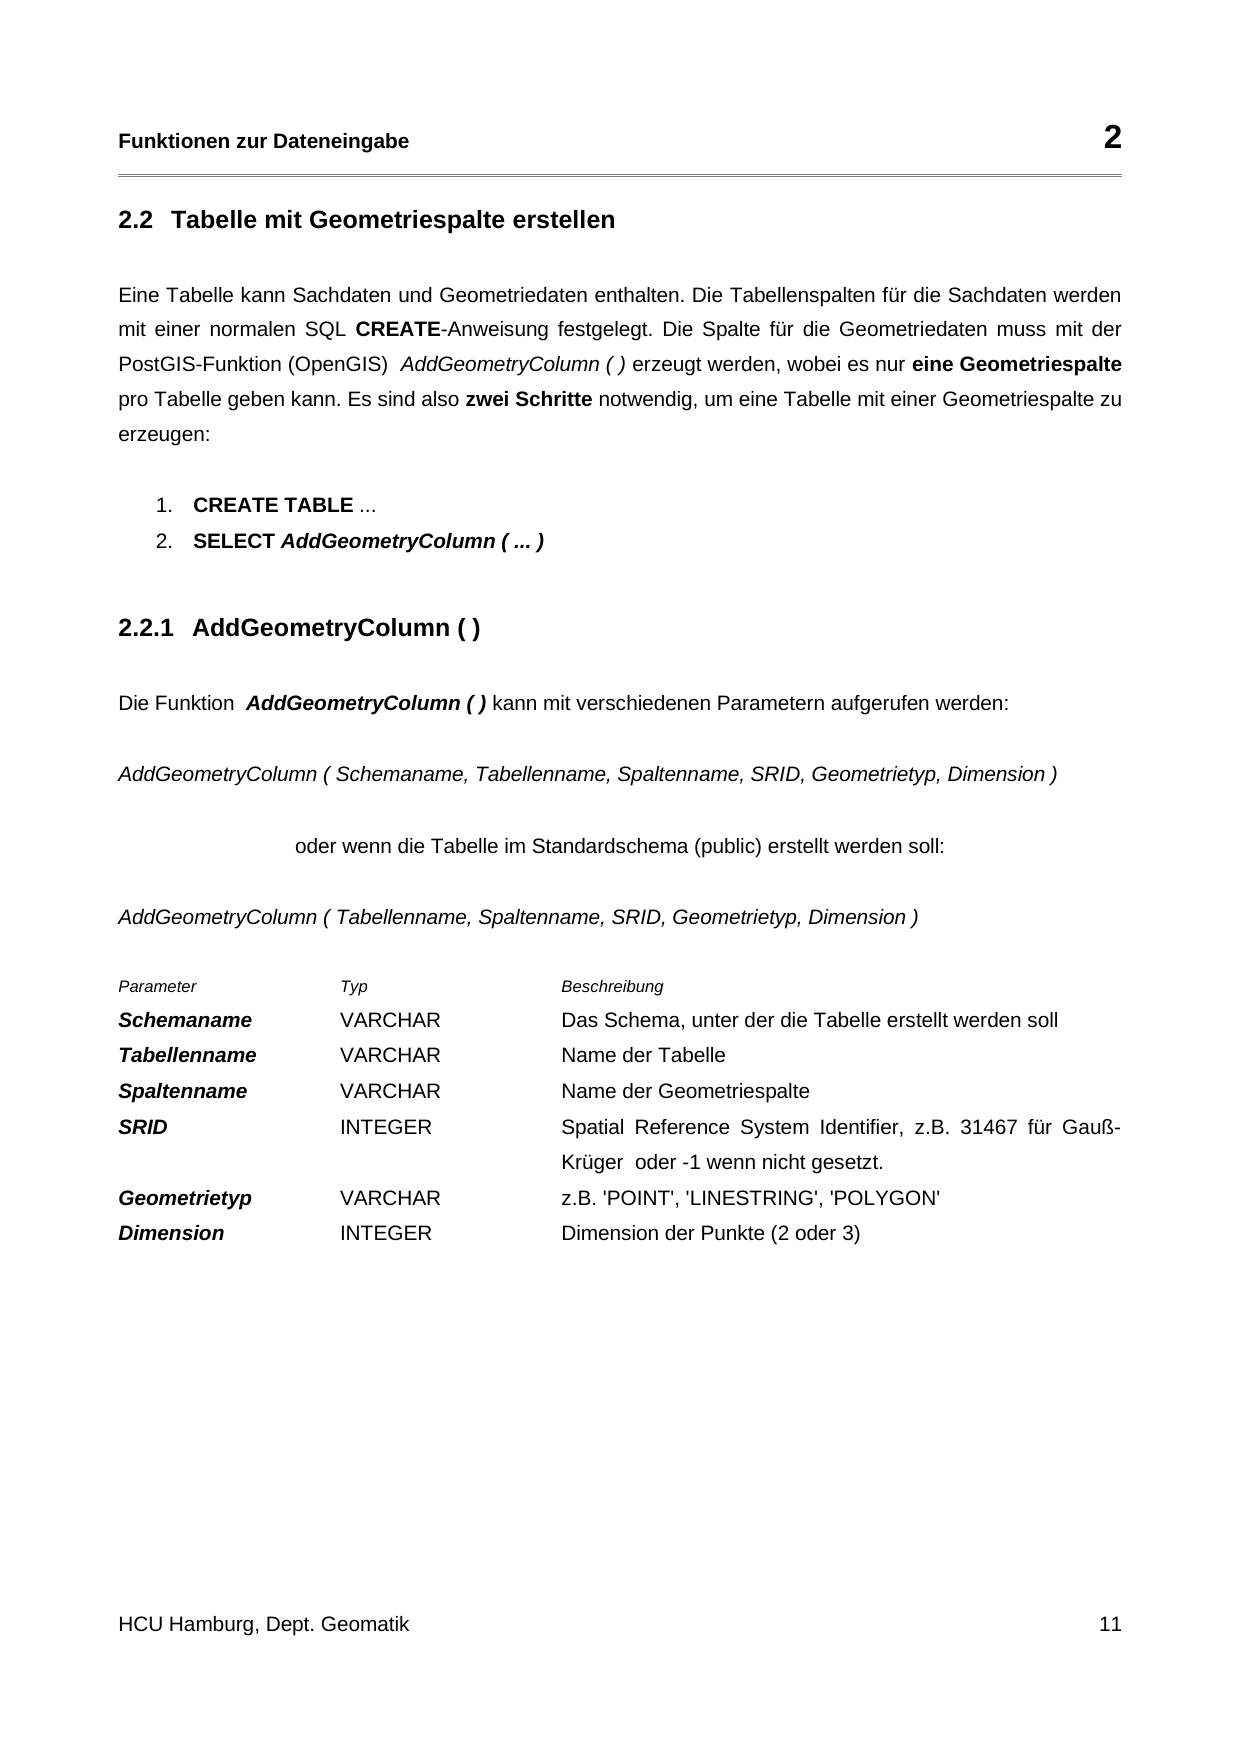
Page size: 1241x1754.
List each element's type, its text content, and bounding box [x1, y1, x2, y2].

text Schemaname VARCHAR Das Schema, unter der die Tabelle erstellt werden soll [118, 1008, 1122, 1032]
text oder wenn die Tabelle im Standardschema (public) erstellt werden soll: [118, 834, 1122, 857]
text Geometrietyp VARCHAR z.B. 'POINT', 'LINESTRING', 'POLYGON' [118, 1186, 1122, 1209]
text Tabellenname VARCHAR Name der Tabelle [118, 1044, 1122, 1067]
text Dimension INTEGER Dimension der Punkte (2 oder 3) [118, 1222, 1122, 1245]
text Die Funktion AddGeometryColumn ( ) kann mit verschiedenen Parametern aufgerufen werden: [118, 691, 1122, 714]
list SELECT AddGeometryColumn ( ... ) [156, 530, 1122, 553]
text SRID INTEGER Spatial Reference System Identifier, z.B. 31467 für Gauß- Krüger oder -1 wenn nicht gesetzt. [118, 1116, 1122, 1174]
list CREATE TABLE ... [156, 494, 1122, 517]
text Spaltenname VARCHAR Name der Geometriespalte [118, 1080, 1122, 1103]
text AddGeometryColumn ( Tabellenname, Spaltenname, SRID, Geometrietyp, Dimension ) [118, 906, 1122, 929]
subtitle AddGeometryColumn ( ) [118, 614, 1122, 642]
text Eine Tabelle kann Sachdaten und Geometriedaten enthalten. Die Tabellenspalten für die Sachdaten werden mit einer normalen SQL CREATE-Anweisung festgelegt. Die Spalte für die Geometriedaten muss mit der PostGIS-Funktion (OpenGIS) AddGeometryColumn ( ) erzeugt werden, wobei es nur eine Geometriespalte pro Tabelle geben kann. Es sind also zwei Schritte notwendig, um eine Tabelle mit einer Geometriespalte zu erzeugen: [118, 283, 1122, 446]
text Parameter Typ Beschreibung [118, 977, 1122, 996]
subtitle Tabelle mit Geometriespalte erstellen [118, 206, 1122, 234]
text AddGeometryColumn ( Schemaname, Tabellenname, Spaltenname, SRID, Geometrietyp, Dimension ) [118, 763, 1122, 786]
